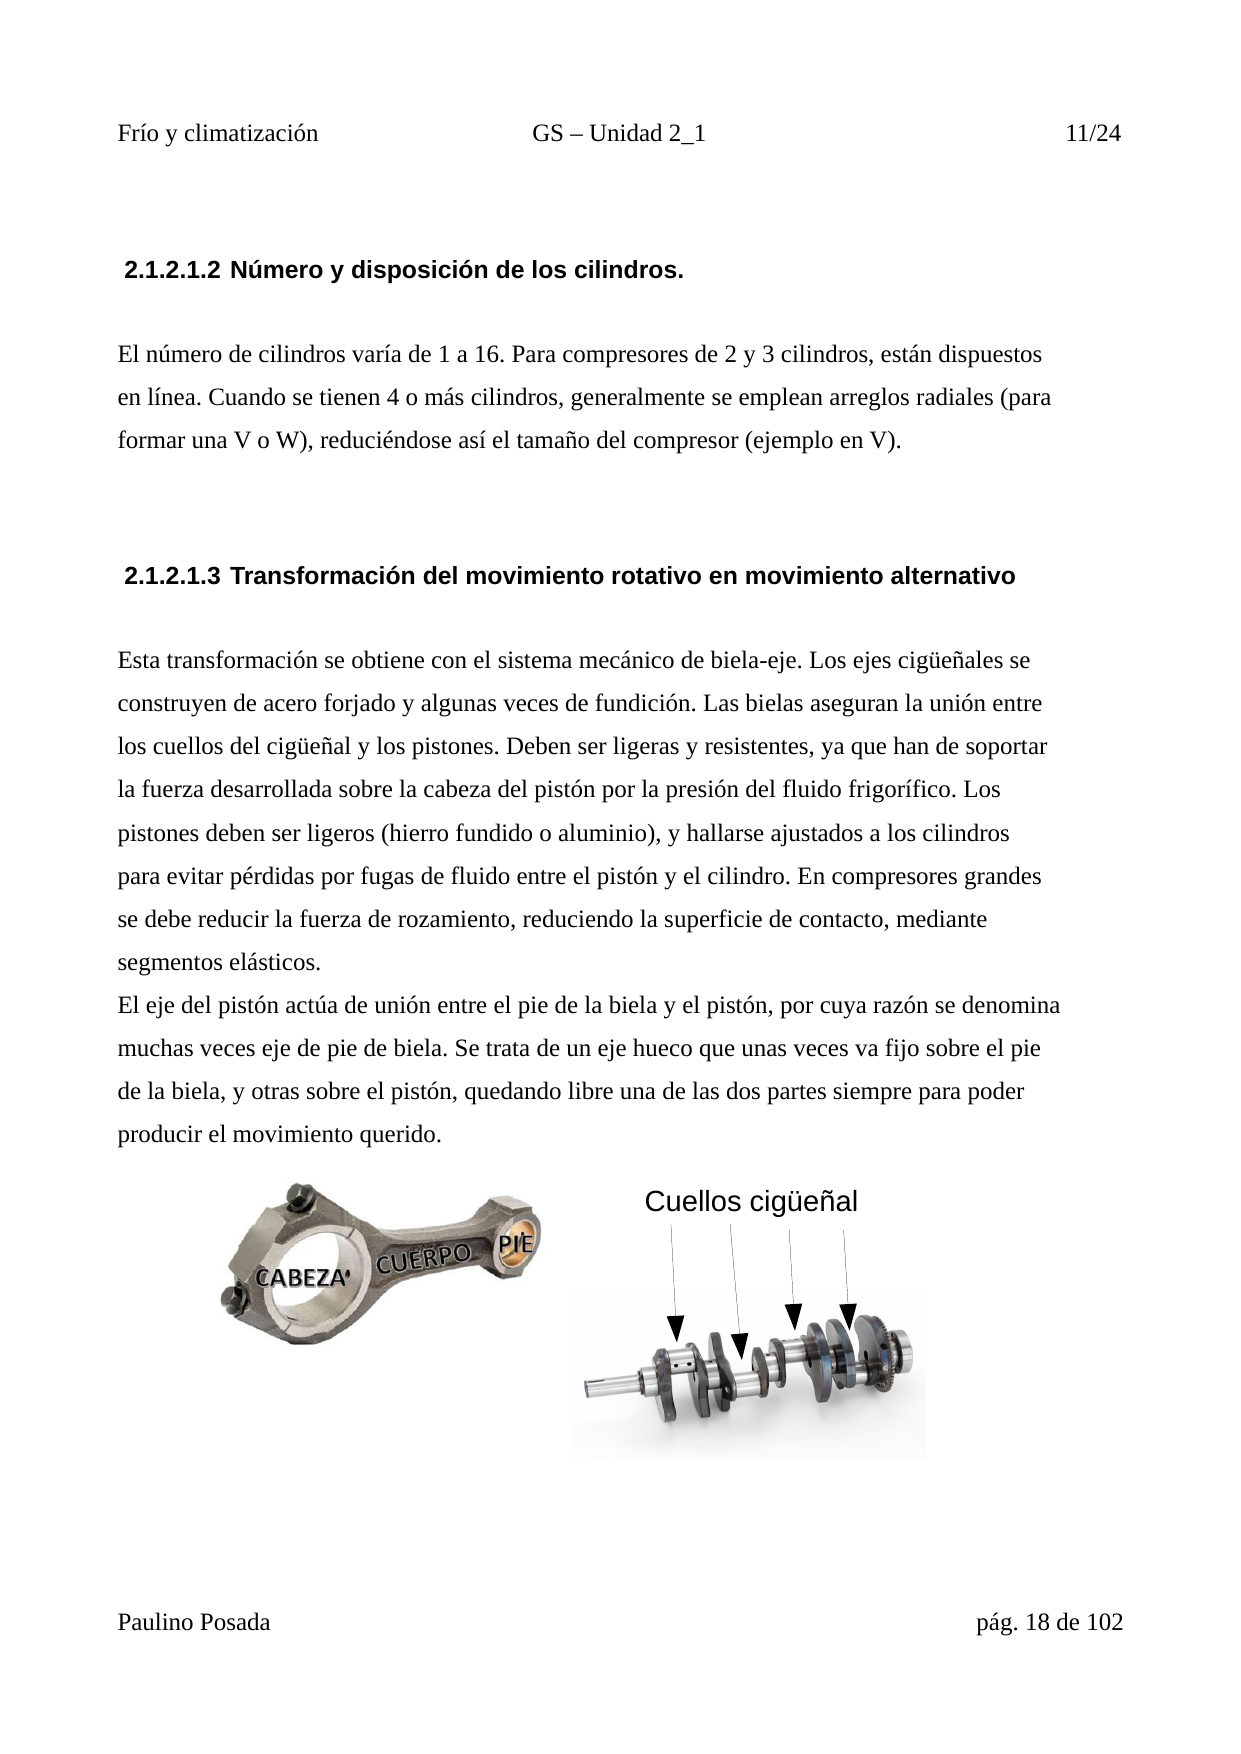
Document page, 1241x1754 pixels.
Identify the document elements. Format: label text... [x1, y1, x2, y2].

text de la biela, y otras sobre el pistón, quedando libre una de las dos partes siempre para poder [117, 1076, 1123, 1105]
text pistones deben ser ligeros (hierro fundido o aluminio), y hallarse ajustados a los cilindros [117, 818, 1123, 846]
text segmentos elásticos. [117, 947, 1123, 976]
text la fuerza desarrollada sobre la cabeza del pistón por la presión del fluido frigorífico. Los [117, 774, 1123, 803]
subtitle Transformación del movimiento rotativo en movimiento alternativo [117, 561, 1123, 589]
text para evitar pérdidas por fugas de fluido entre el pistón y el cilindro. En compresores grandes [117, 861, 1123, 889]
text El número de cilindros varía de 1 a 16. Para compresores de 2 y 3 cilindros, están dispuestos [117, 339, 1123, 368]
text se debe reducir la fuerza de rozamiento, reduciendo la superficie de contacto, mediante [117, 904, 1123, 933]
picture [195, 1162, 926, 1459]
subtitle Número y disposición de los cilindros. [117, 255, 1123, 283]
text los cuellos del cigüeñal y los pistones. Deben ser ligeras y resistentes, ya que han de soportar [117, 731, 1123, 760]
text El eje del pistón actúa de unión entre el pie de la biela y el pistón, por cuya razón se denomina [117, 990, 1123, 1019]
text producir el movimiento querido. [117, 1119, 1123, 1148]
text muchas veces eje de pie de biela. Se trata de un eje hueco que unas veces va fijo sobre el pie [117, 1033, 1123, 1062]
text formar una V o W), reduciéndose así el tamaño del compresor (ejemplo en V). [117, 425, 1123, 454]
text Esta transformación se obtiene con el sistema mecánico de biela-eje. Los ejes cigüeñales se [117, 645, 1123, 674]
text construyen de acero forjado y algunas veces de fundición. Las bielas aseguran la unión entre [117, 688, 1123, 717]
text en línea. Cuando se tienen 4 o más cilindros, generalmente se emplean arreglos radiales (para [117, 382, 1123, 411]
